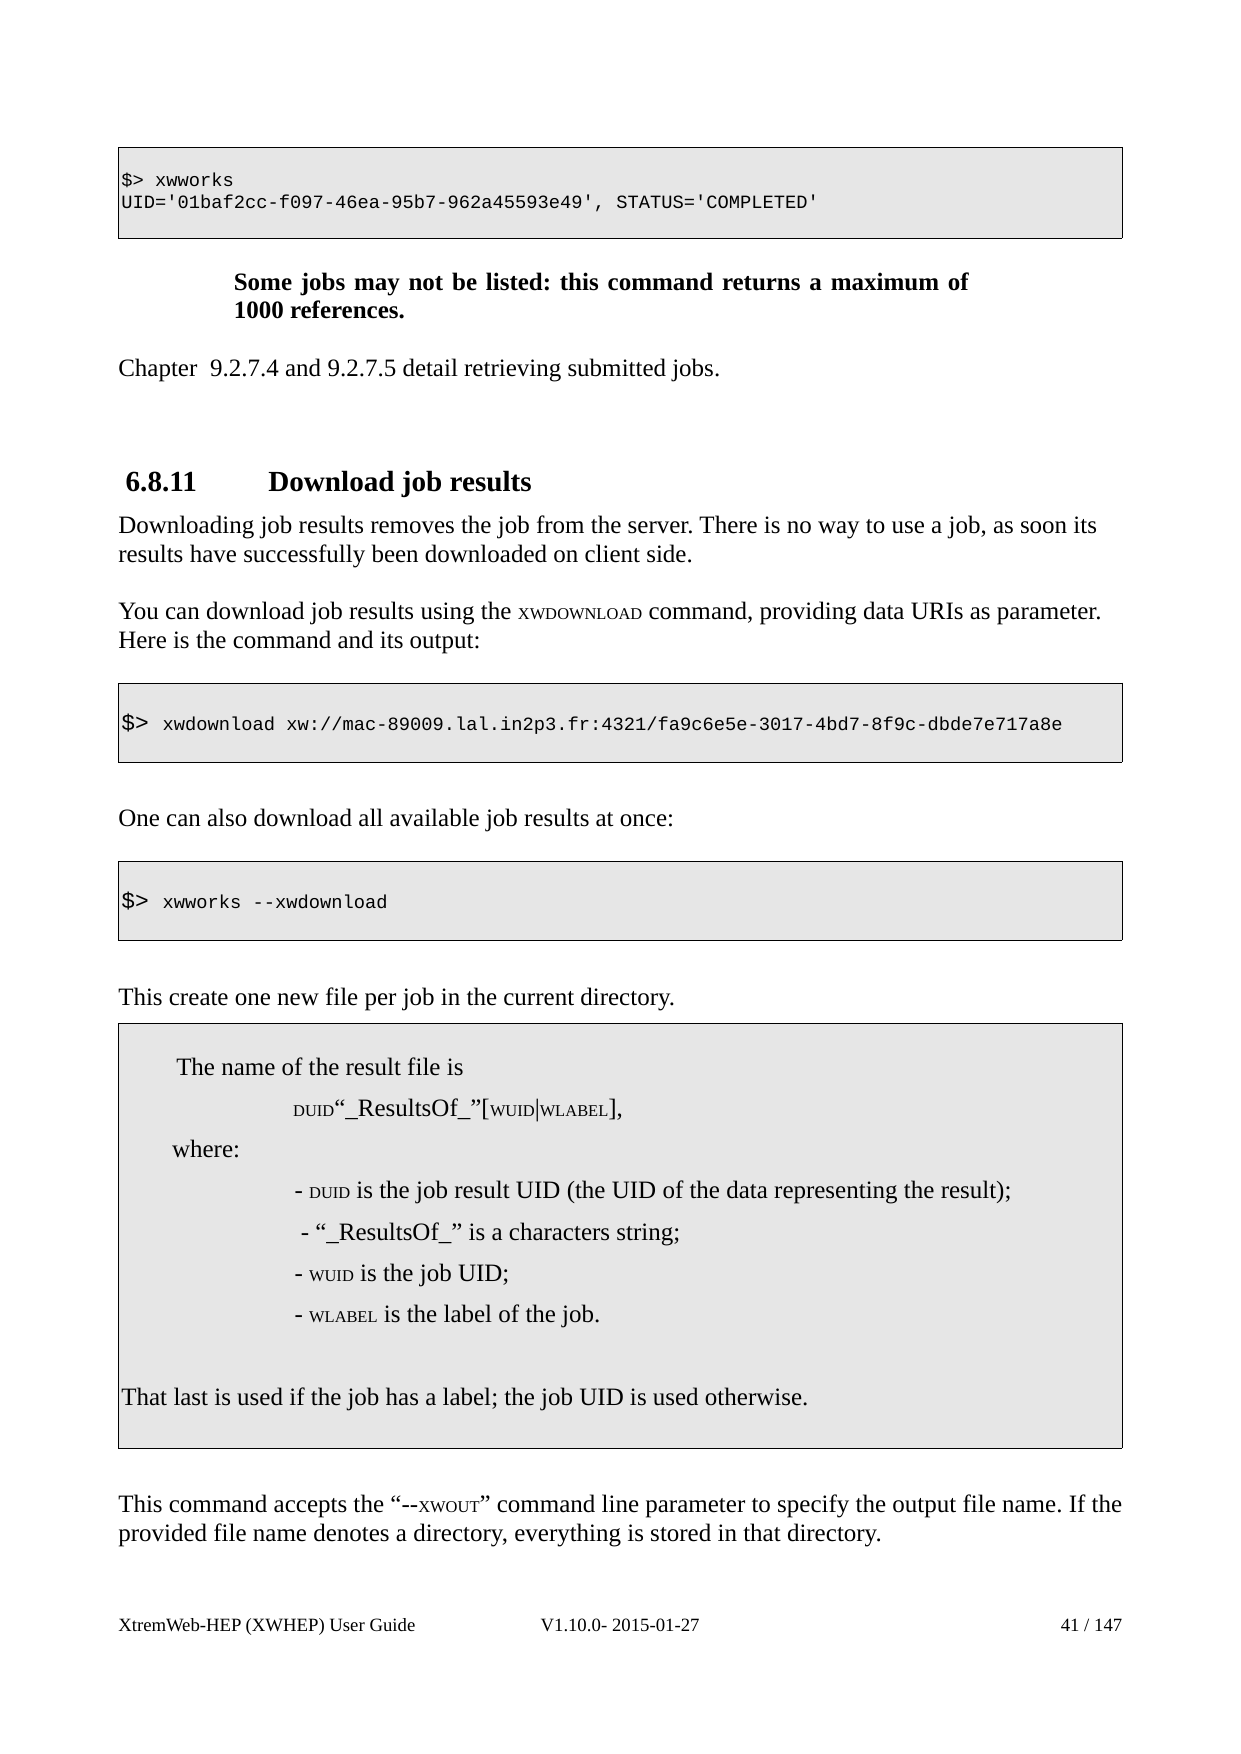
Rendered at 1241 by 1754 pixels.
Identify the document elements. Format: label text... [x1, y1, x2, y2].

text - wuid is the job UID; [119, 1255, 1122, 1287]
text - wlabel is the label of the job. [119, 1296, 1122, 1328]
text You can download job results using the xwdownload command, providing data URIs as parameter. [118, 596, 1122, 625]
text - duid is the job result UID (the UID of the data representing the result); [119, 1173, 1122, 1204]
text That last is used if the job has a label; the job UID is used otherwise. [119, 1379, 1122, 1411]
text Downloading job results removes the job from the server. There is no way to use a job, as soon its results have successfully been downloaded on client side. [118, 510, 1122, 568]
text - “_ResultsOf_” is a characters string; [119, 1214, 1122, 1246]
text Some jobs may not be listed: this command returns a maximum of 1000 references. [233, 267, 969, 324]
text One can also download all available job results at once: [118, 803, 1122, 832]
text This create one new file per job in the current directory. [118, 982, 1122, 1010]
text Here is the command and its output: [118, 625, 1122, 654]
subtitle Download job results [118, 464, 1122, 498]
text This command accepts the “--xwout” command line parameter to specify the output file name. If the provided file name denotes a directory, everything is stored in that directory. [118, 1489, 1122, 1546]
text $> xwworks --xwdownload [119, 887, 1122, 913]
text $> xwdownload xw://mac-89009.lal.in2p3.fr:4321/fa9c6e5e-3017-4bd7-8f9c-dbde7e717a8e [119, 709, 1122, 734]
text UID='01baf2cc-f097-46ea-95b7-962a45593e49', STATUS='COMPLETED' [119, 189, 1122, 211]
text Chapter 9.2.7.4 and 9.2.7.5 detail retrieving submitted jobs. [118, 353, 1122, 382]
text The name of the result file is [119, 1049, 1122, 1081]
text where: [119, 1131, 1122, 1163]
text $> xwworks [119, 168, 1122, 189]
text duid“_ResultsOf_”[wuid|wlabel], [119, 1090, 1122, 1122]
